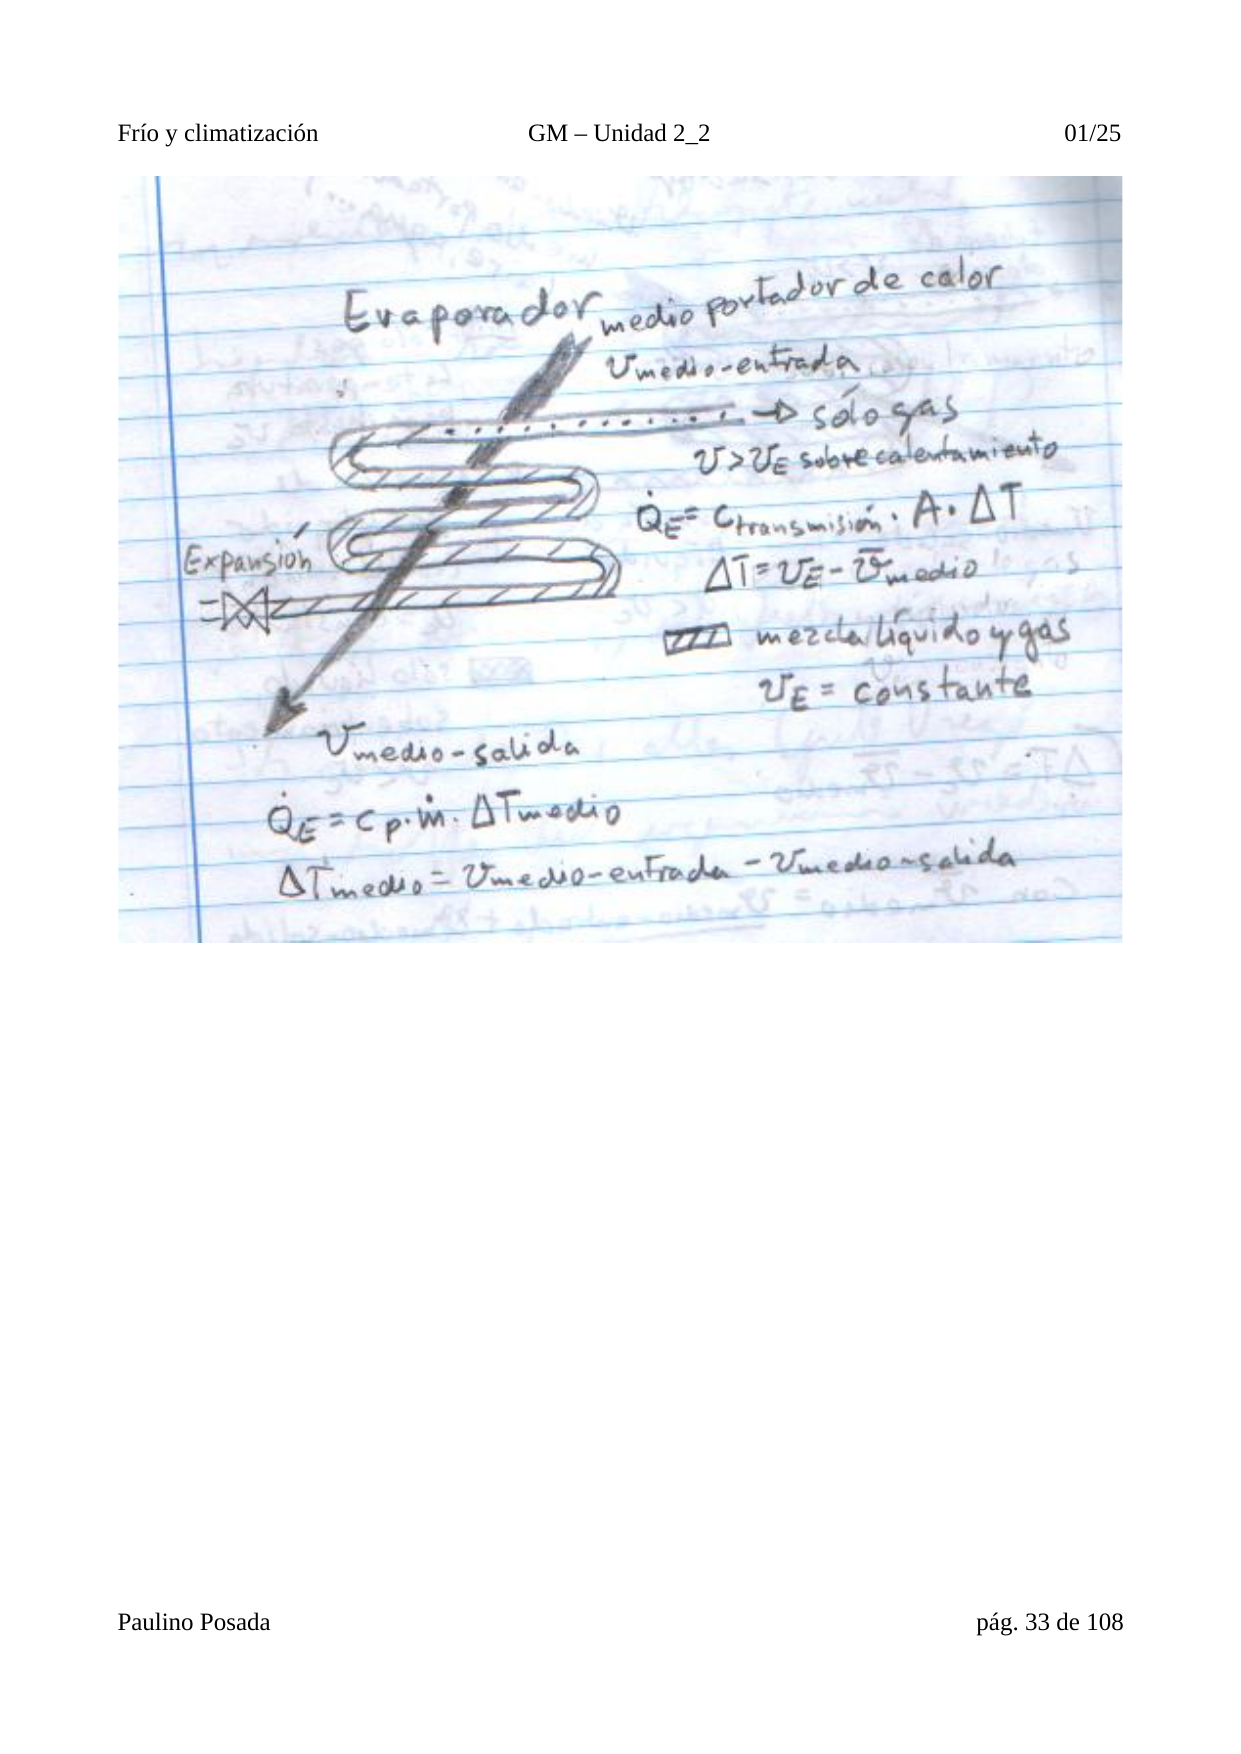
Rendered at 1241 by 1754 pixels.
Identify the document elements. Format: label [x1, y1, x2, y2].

picture [118, 176, 1123, 943]
